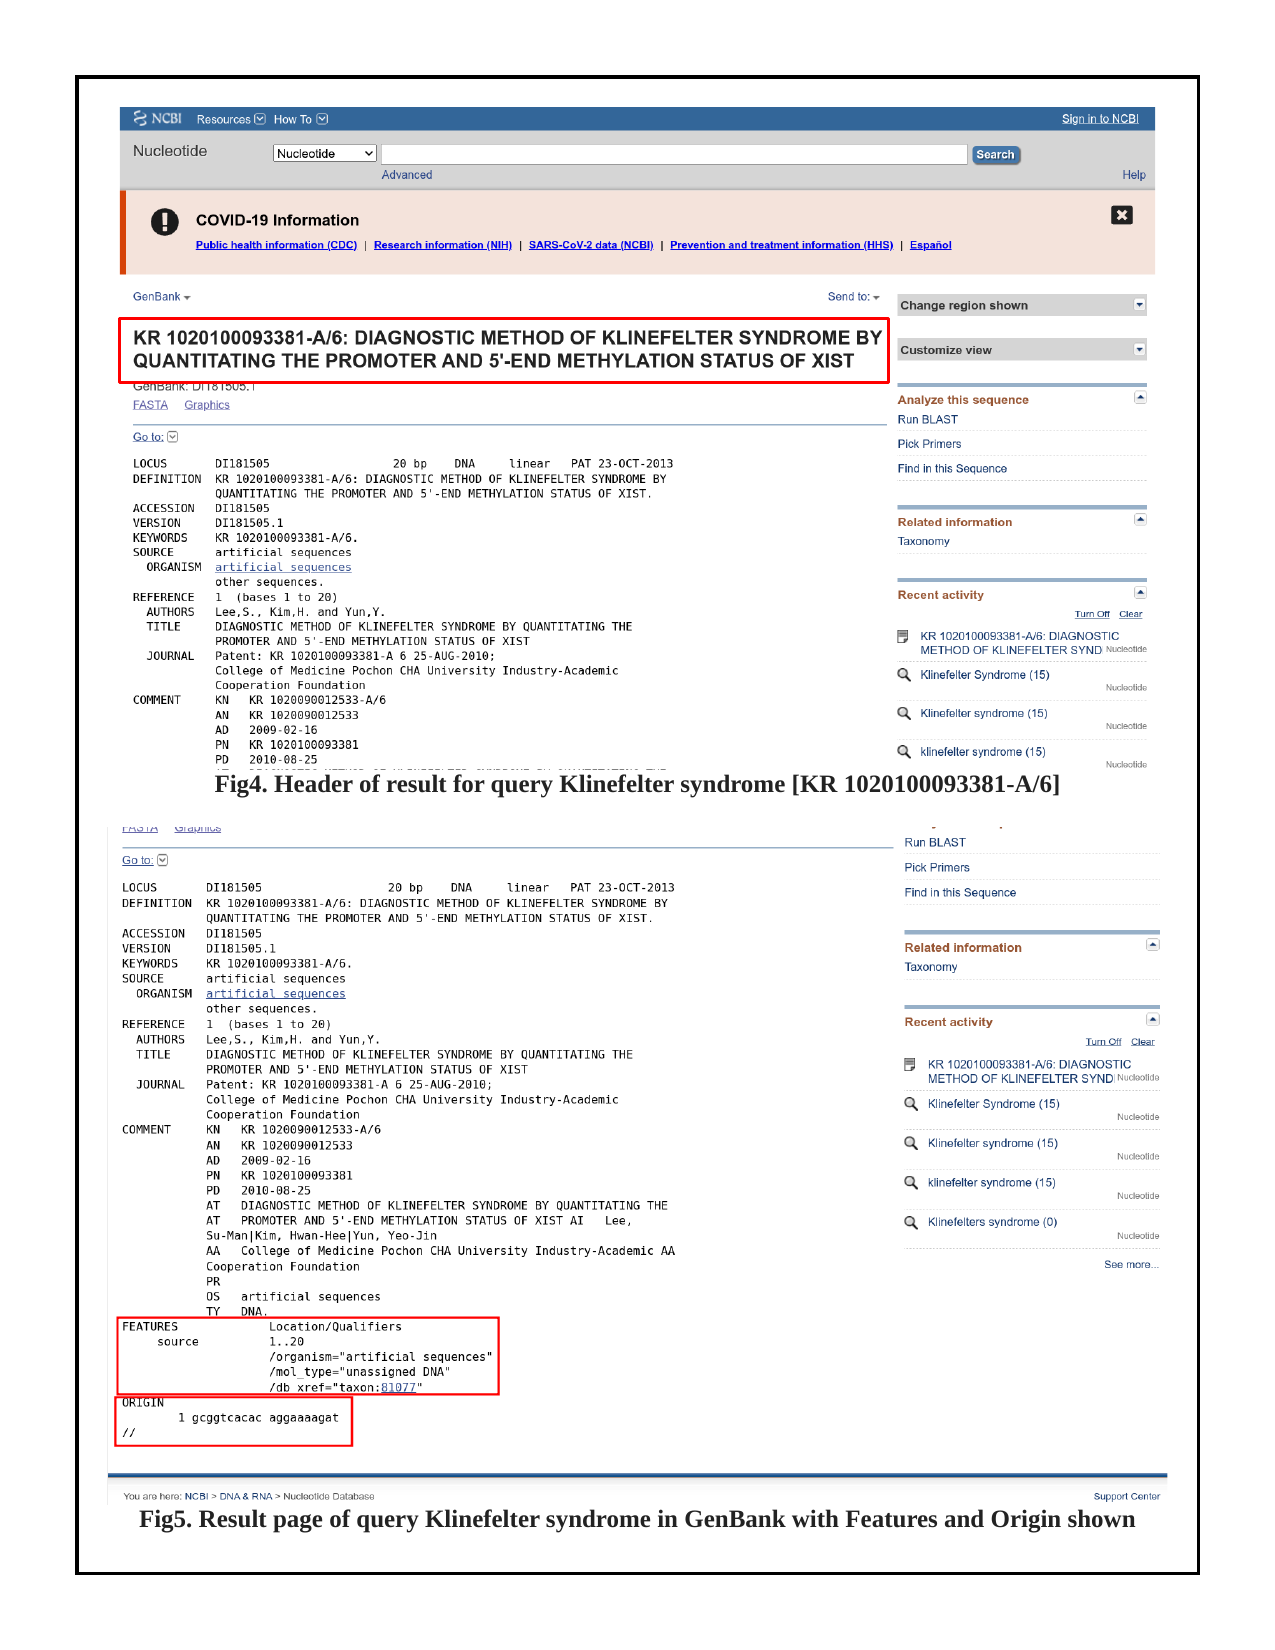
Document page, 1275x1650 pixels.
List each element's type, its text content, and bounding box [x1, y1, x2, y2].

picture [107, 827, 1168, 1505]
text Fig5. Result page of query Klinefelter syndrome in GenBank with Features and Origin shown [108, 1505, 1167, 1533]
text Fig4. Header of result for query Klinefelter syndrome [KR 1020100093381-A/6] [108, 108, 1167, 798]
picture [119, 107, 1156, 770]
picture [121, 320, 887, 381]
